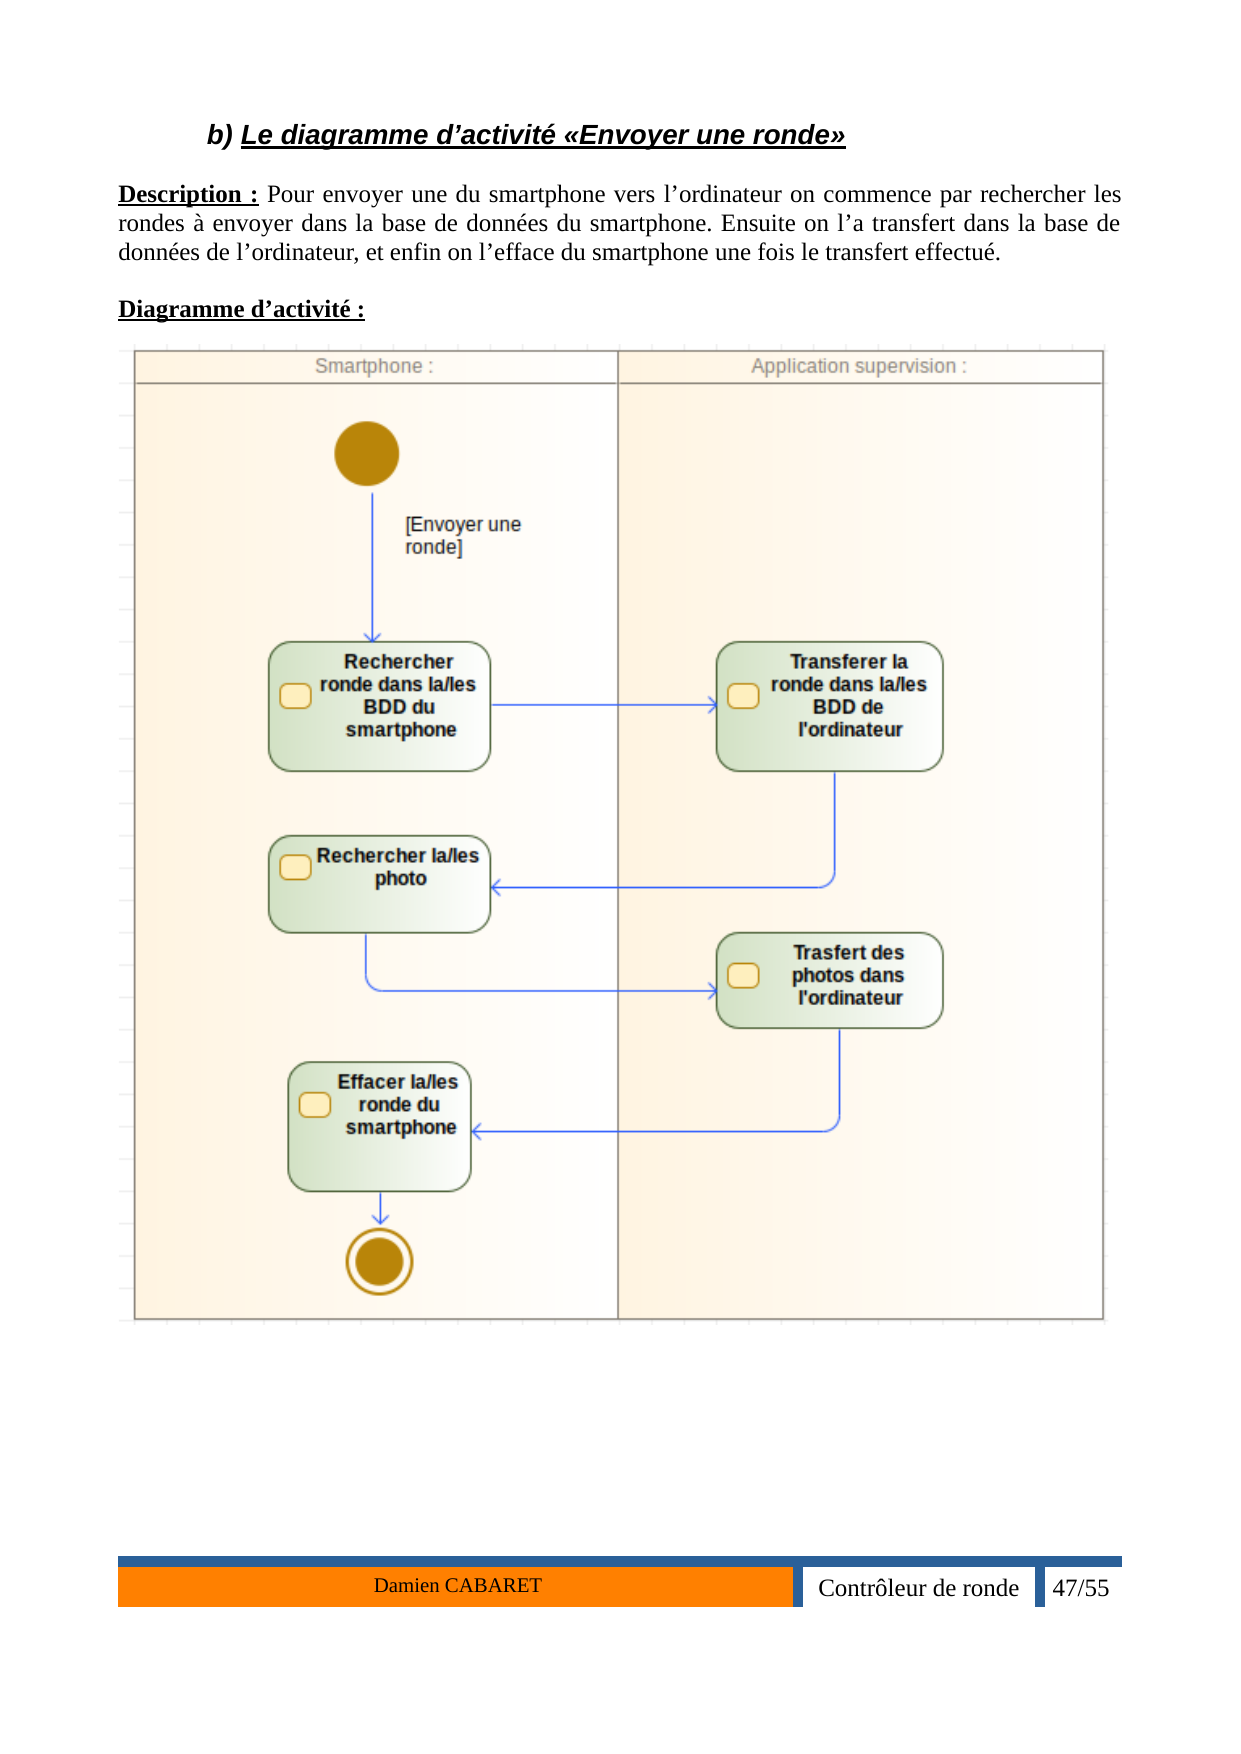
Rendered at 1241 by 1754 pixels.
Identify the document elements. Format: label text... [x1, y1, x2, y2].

text Diagramme d’activité : [118, 294, 1122, 323]
subtitle Le diagramme d’activité «Envoyer une ronde» [118, 118, 1122, 150]
picture [118, 344, 1109, 1325]
text Description : Pour envoyer une du smartphone vers l’ordinateur on commence par rechercher les rondes à envoyer dans la base de données du smartphone. Ensuite on l’a transfert dans la base de données de l’ordinateur, et enfin on l’efface du smartphone une fois le transfert effectué. [118, 179, 1122, 266]
